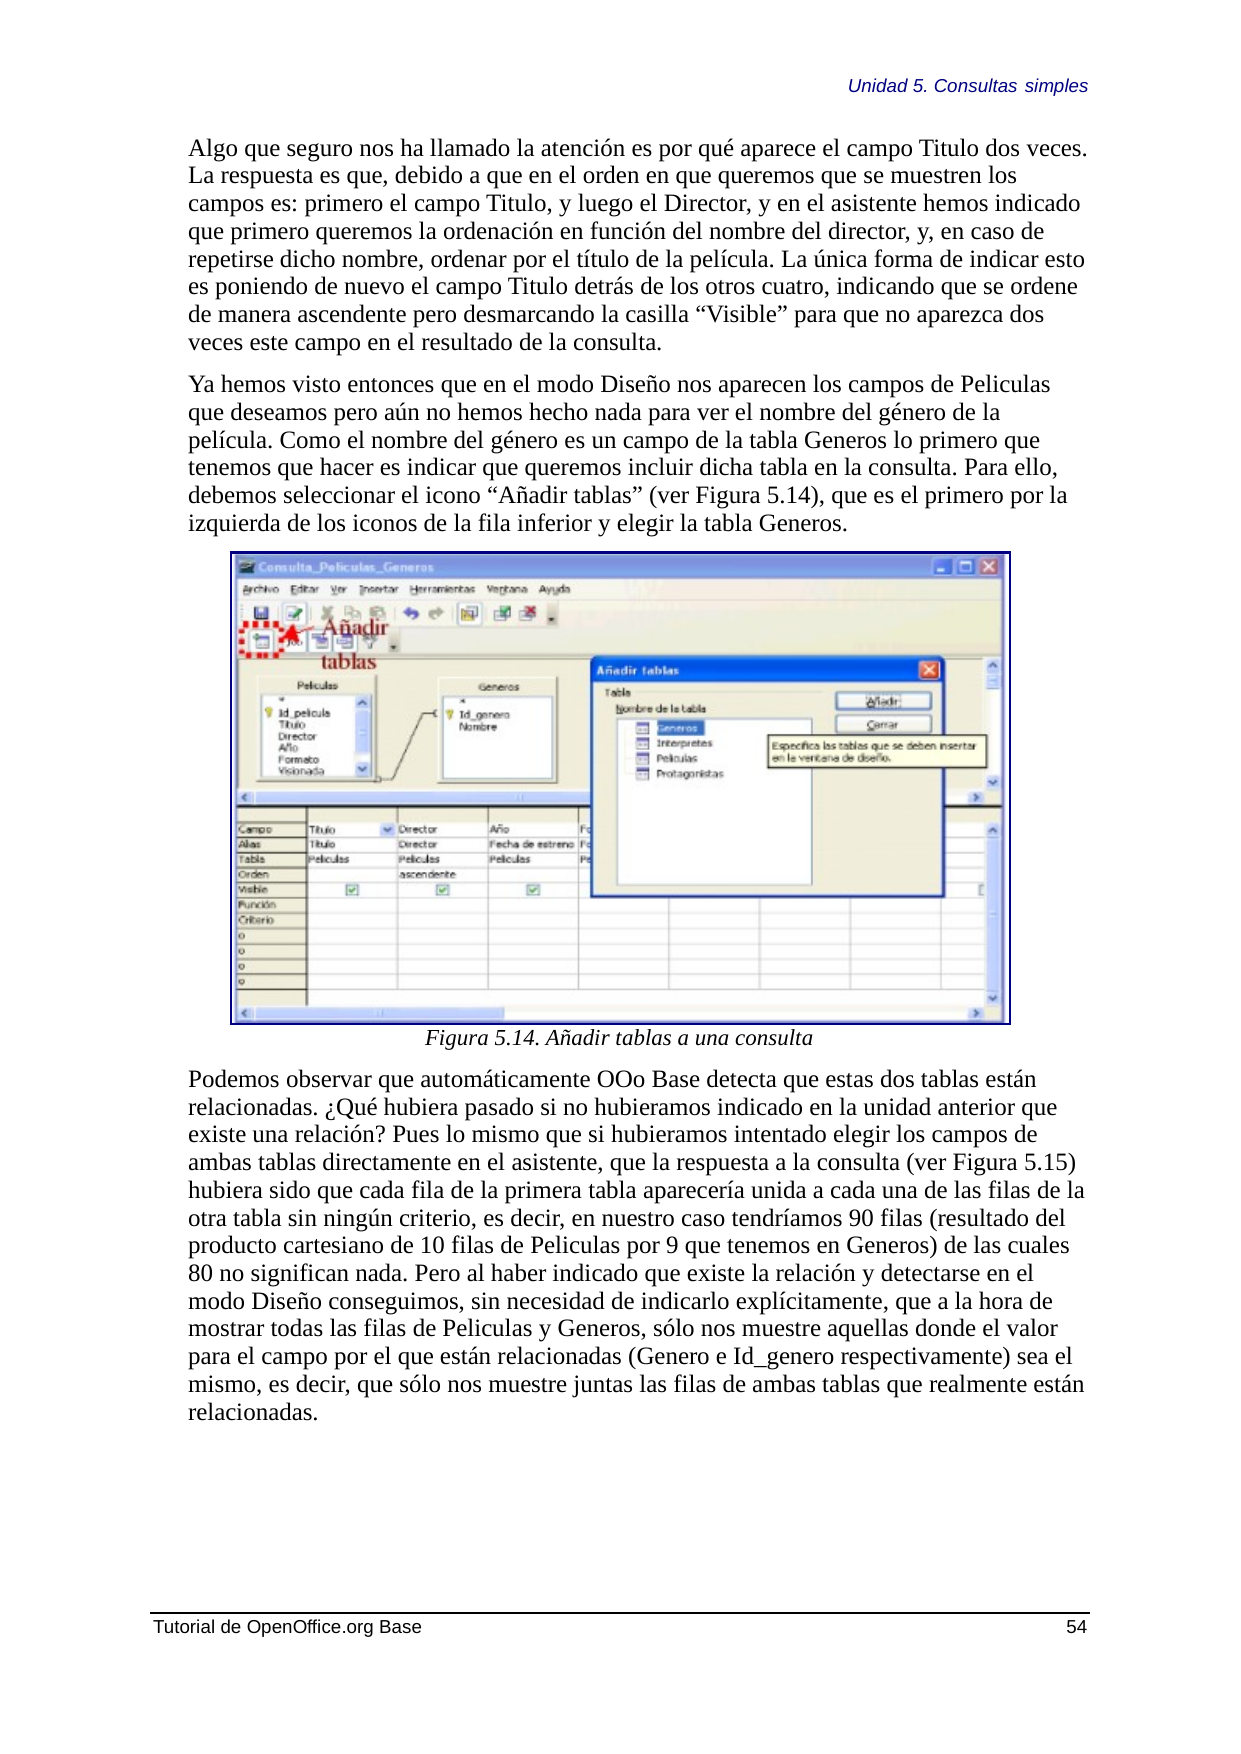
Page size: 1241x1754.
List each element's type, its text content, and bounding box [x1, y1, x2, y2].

text Algo que seguro nos ha llamado la atención es por qué aparece el campo Titulo dos veces. La respuesta es que, debido a que en el orden en que queremos que se muestren los campos es: primero el campo Titulo, y luego el Director, y en el asistente hemos indicado que primero queremos la ordenación en función del nombre del director, y, en caso de repetirse dicho nombre, ordenar por el título de la película. La única forma de indicar esto es poniendo de nuevo el campo Titulo detrás de los otros cuatro, indicando que se ordene de manera ascendente pero desmarcando la casilla “Visible” para que no aparezca dos veces este campo en el resultado de la consulta. [188, 134, 1090, 356]
text Ya hemos visto entonces que en el modo Diseño nos aparecen los campos de Peliculas que deseamos pero aún no hemos hecho nada para ver el nombre del género de la película. Como el nombre del género es un campo de la tabla Generos lo primero que tenemos que hacer es indicar que queremos incluir dicha tabla en la consulta. Para ello, debemos seleccionar el icono “Añadir tablas” (ver Figura 5.14), que es el primero por la izquierda de los iconos de la fila inferior y elegir la tabla Generos. [188, 370, 1090, 537]
text Podemos observar que automáticamente OOo Base detecta que estas dos tablas están relacionadas. ¿Qué hubiera pasado si no hubieramos indicado en la unidad anterior que existe una relación? Pues lo mismo que si hubieramos intentado elegir los campos de ambas tablas directamente en el asistente, que la respuesta a la consulta (ver Figura 5.15) hubiera sido que cada fila de la primera tabla aparecería unida a cada una de las filas de la otra tabla sin ningún criterio, es decir, en nuestro caso tendríamos 90 filas (resultado del producto cartesiano de 10 filas de Peliculas por 9 que tenemos en Generos) de las cuales 80 no significan nada. Pero al haber indicado que existe la relación y detectarse en el modo Diseño conseguimos, sin necesidad de indicarlo explícitamente, que a la hora de mostrar todas las filas de Peliculas y Generos, sólo nos muestre aquellas donde el valor para el campo por el que están relacionadas (Genero e Id_genero respectivamente) sea el mismo, es decir, que sólo nos muestre juntas las filas de ambas tablas que realmente están relacionadas. [188, 1065, 1090, 1425]
text Figura 5.14. Añadir tablas a una consulta [150, 551, 1090, 1050]
picture [232, 554, 1009, 1023]
